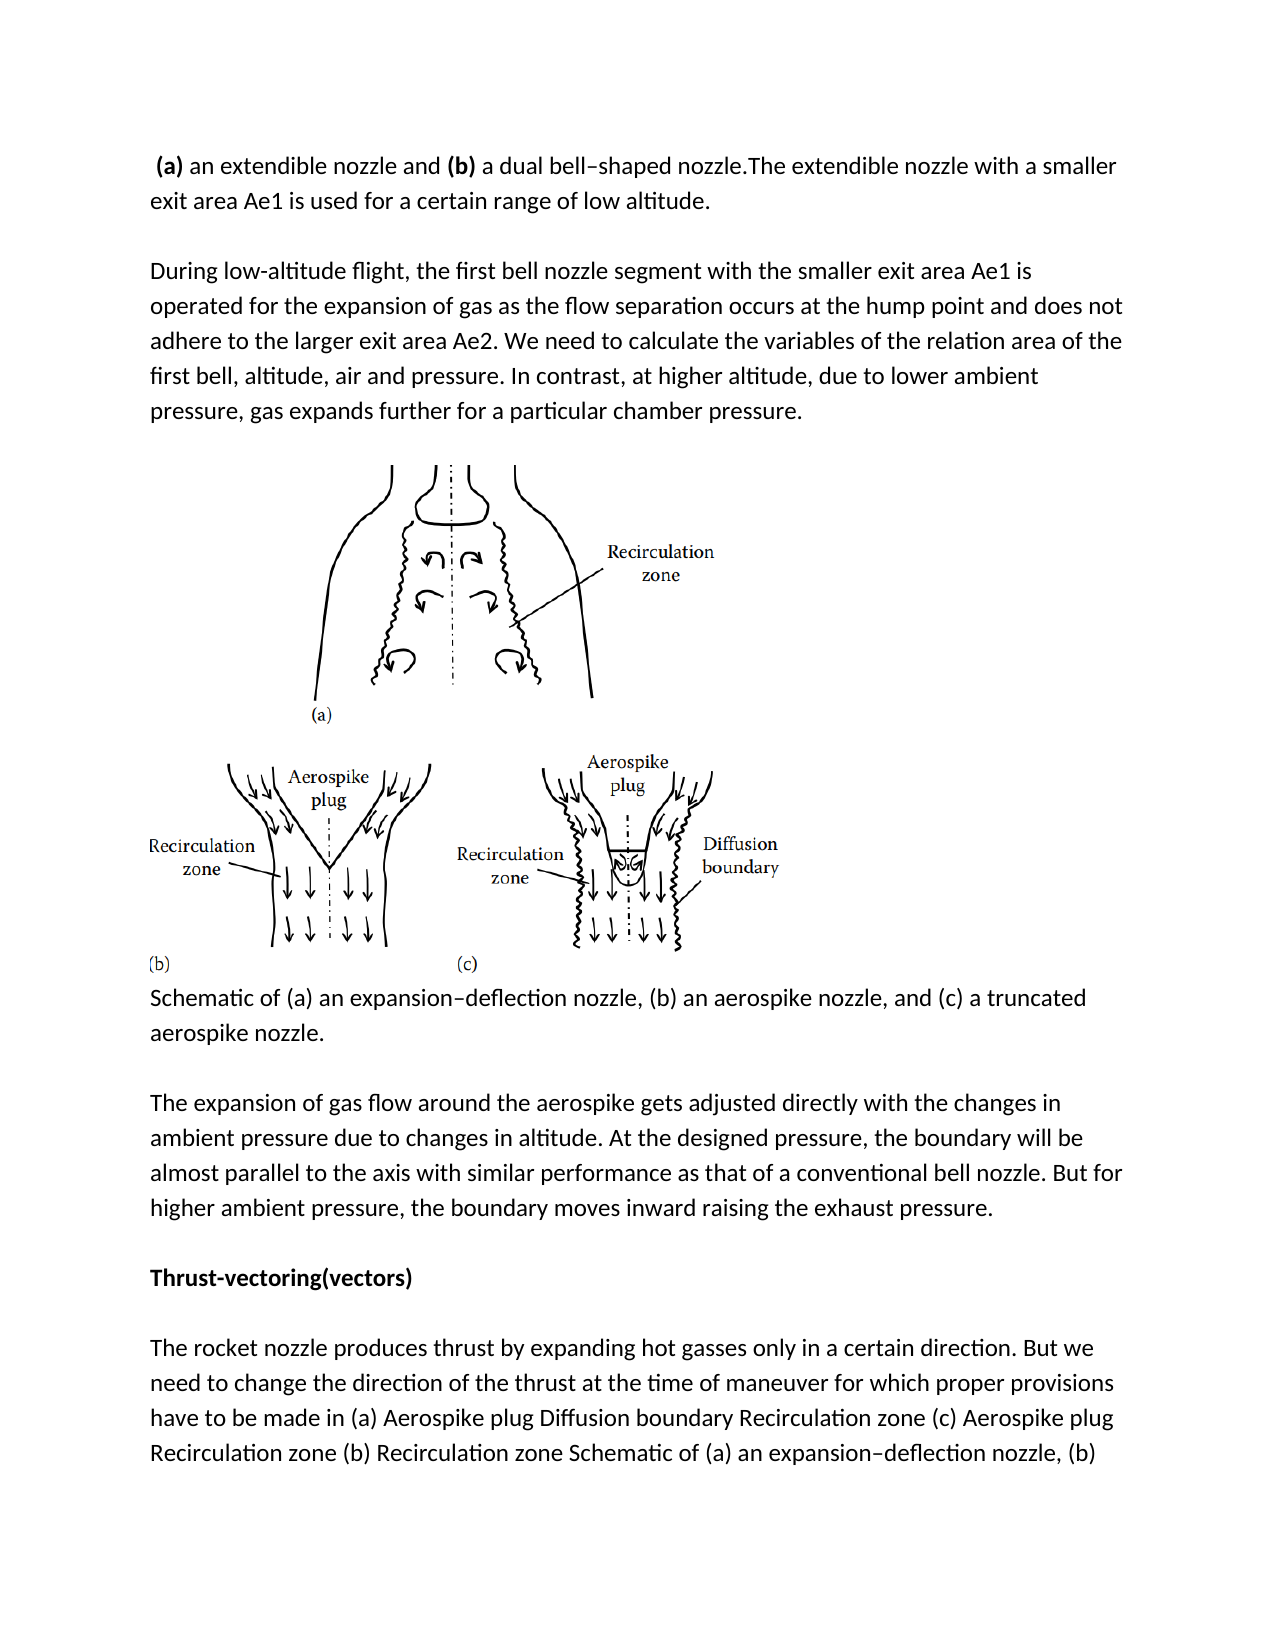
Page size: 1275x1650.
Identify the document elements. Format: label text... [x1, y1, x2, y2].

text The expansion of gas flow around the aerospike gets adjusted directly with the changes in ambient pressure due to changes in altitude. At the designed pressure, the boundary will be almost parallel to the axis with similar performance as that of a conventional bell nozzle. But for higher ambient pressure, the boundary moves inward raising the exhaust pressure. [150, 1087, 1125, 1222]
text During low-altitude flight, the first bell nozzle segment with the smaller exit area Ae1 is operated for the expansion of gas as the flow separation occurs at the hump point and does not adhere to the larger exit area Ae2. We need to calculate the variables of the relation area of the first bell, altitude, air and pressure. In contrast, at higher altitude, due to lower ambient pressure, gas expands further for a particular chamber pressure. [150, 255, 1125, 426]
picture [150, 465, 792, 978]
text The rocket nozzle produces thrust by expanding hot gasses only in a certain direction. But we need to change the direction of the thrust at the time of maneuver for which proper provisions have to be made in (a) Aerospike plug Diffusion boundary Recirculation zone (c) Aerospike plug Recirculation zone (b) Recirculation zone Schematic of (a) an expansion–deflection nozzle, (b) [150, 1332, 1125, 1467]
text Schematic of (a) an expansion–deflection nozzle, (b) an aerospike nozzle, and (c) a truncated aerospike nozzle. [150, 982, 1125, 1047]
text (a) an extendible nozzle and (b) a dual bell–shaped nozzle.The extendible nozzle with a smaller exit area Ae1 is used for a certain range of low altitude. [150, 150, 1125, 216]
text Thrust-vectoring(vectors) [150, 1262, 1125, 1292]
